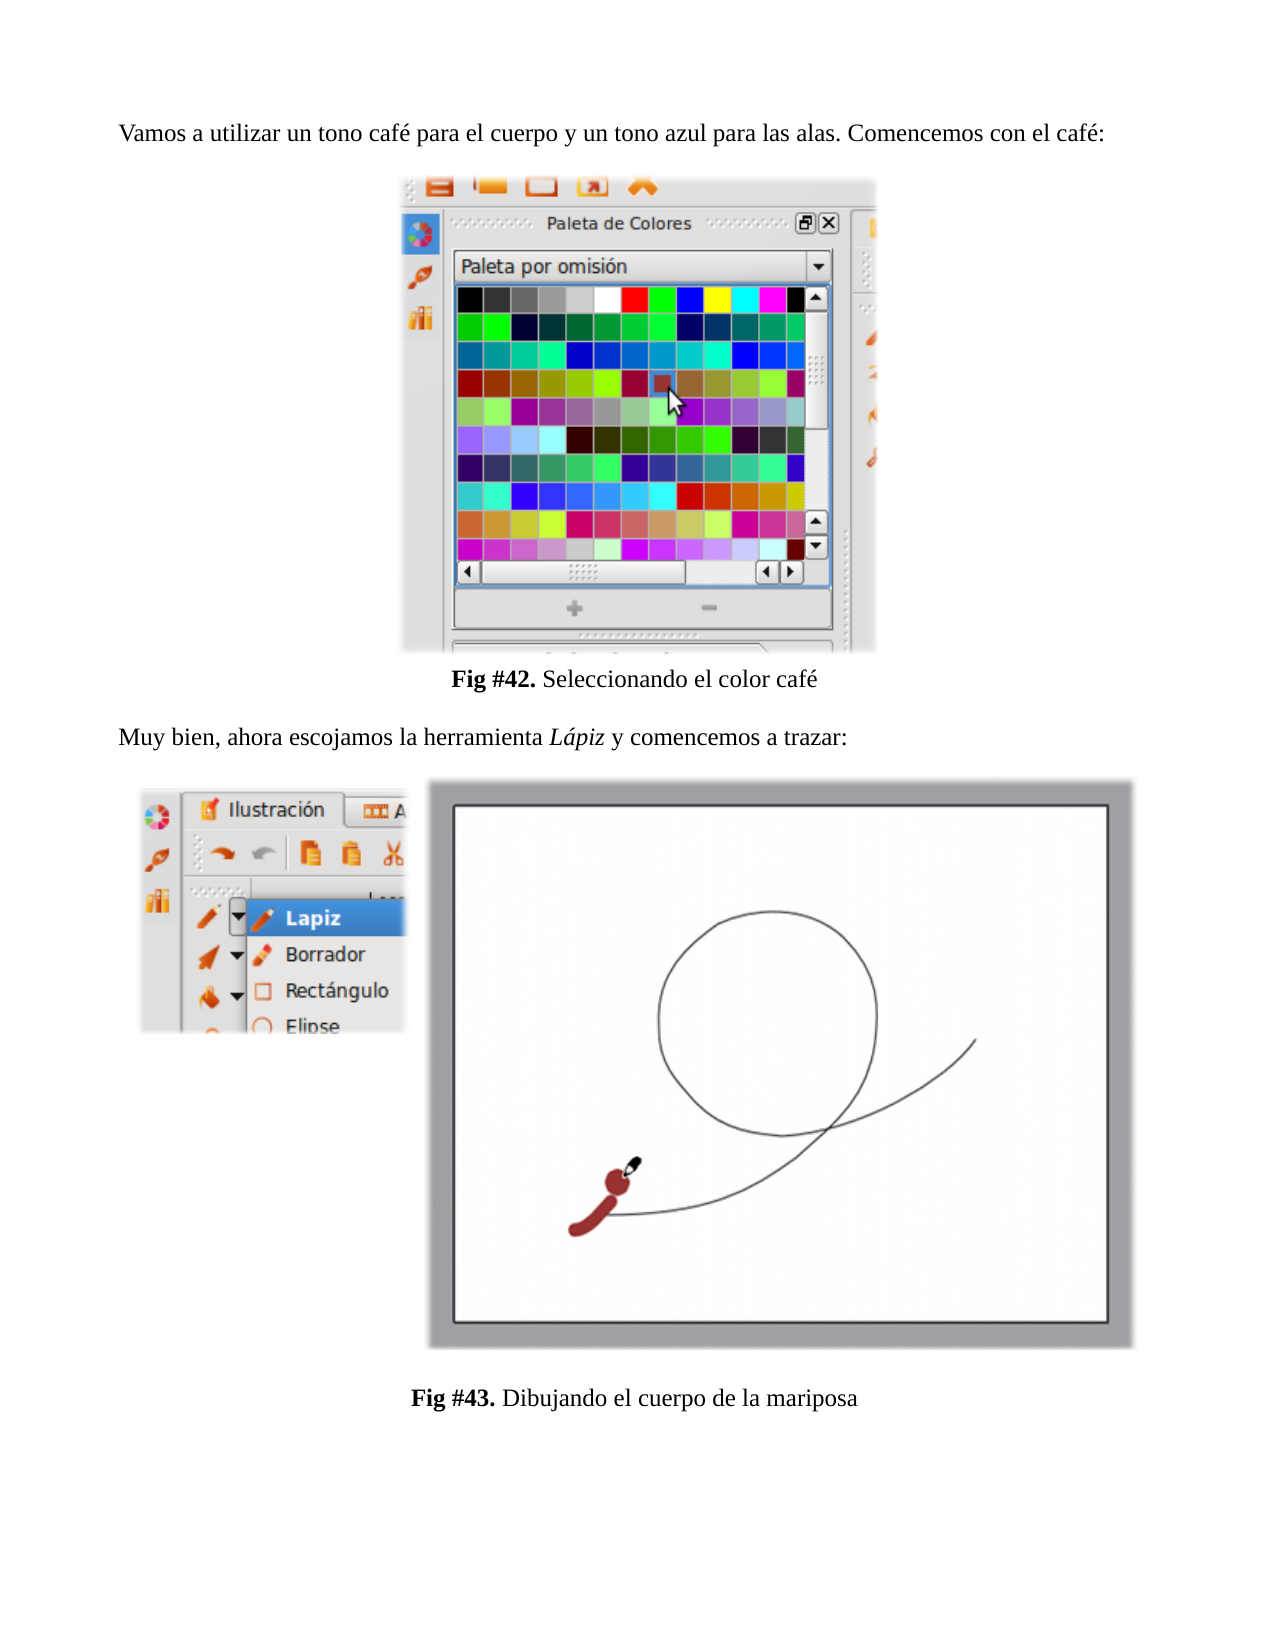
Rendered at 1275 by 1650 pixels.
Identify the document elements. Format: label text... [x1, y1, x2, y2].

picture [134, 784, 410, 1034]
text Muy bien, ahora escojamos la herramienta Lápiz y comencemos a trazar: [118, 722, 1157, 751]
text Fig #42. Seleccionando el color café [118, 664, 1157, 693]
text Fig #43. Dibujando el cuerpo de la mariposa [118, 1383, 1157, 1412]
picture [397, 175, 878, 654]
picture [424, 776, 1138, 1350]
text Vamos a utilizar un tono café para el cuerpo y un tono azul para las alas. Comencemos con el café: [118, 118, 1157, 147]
